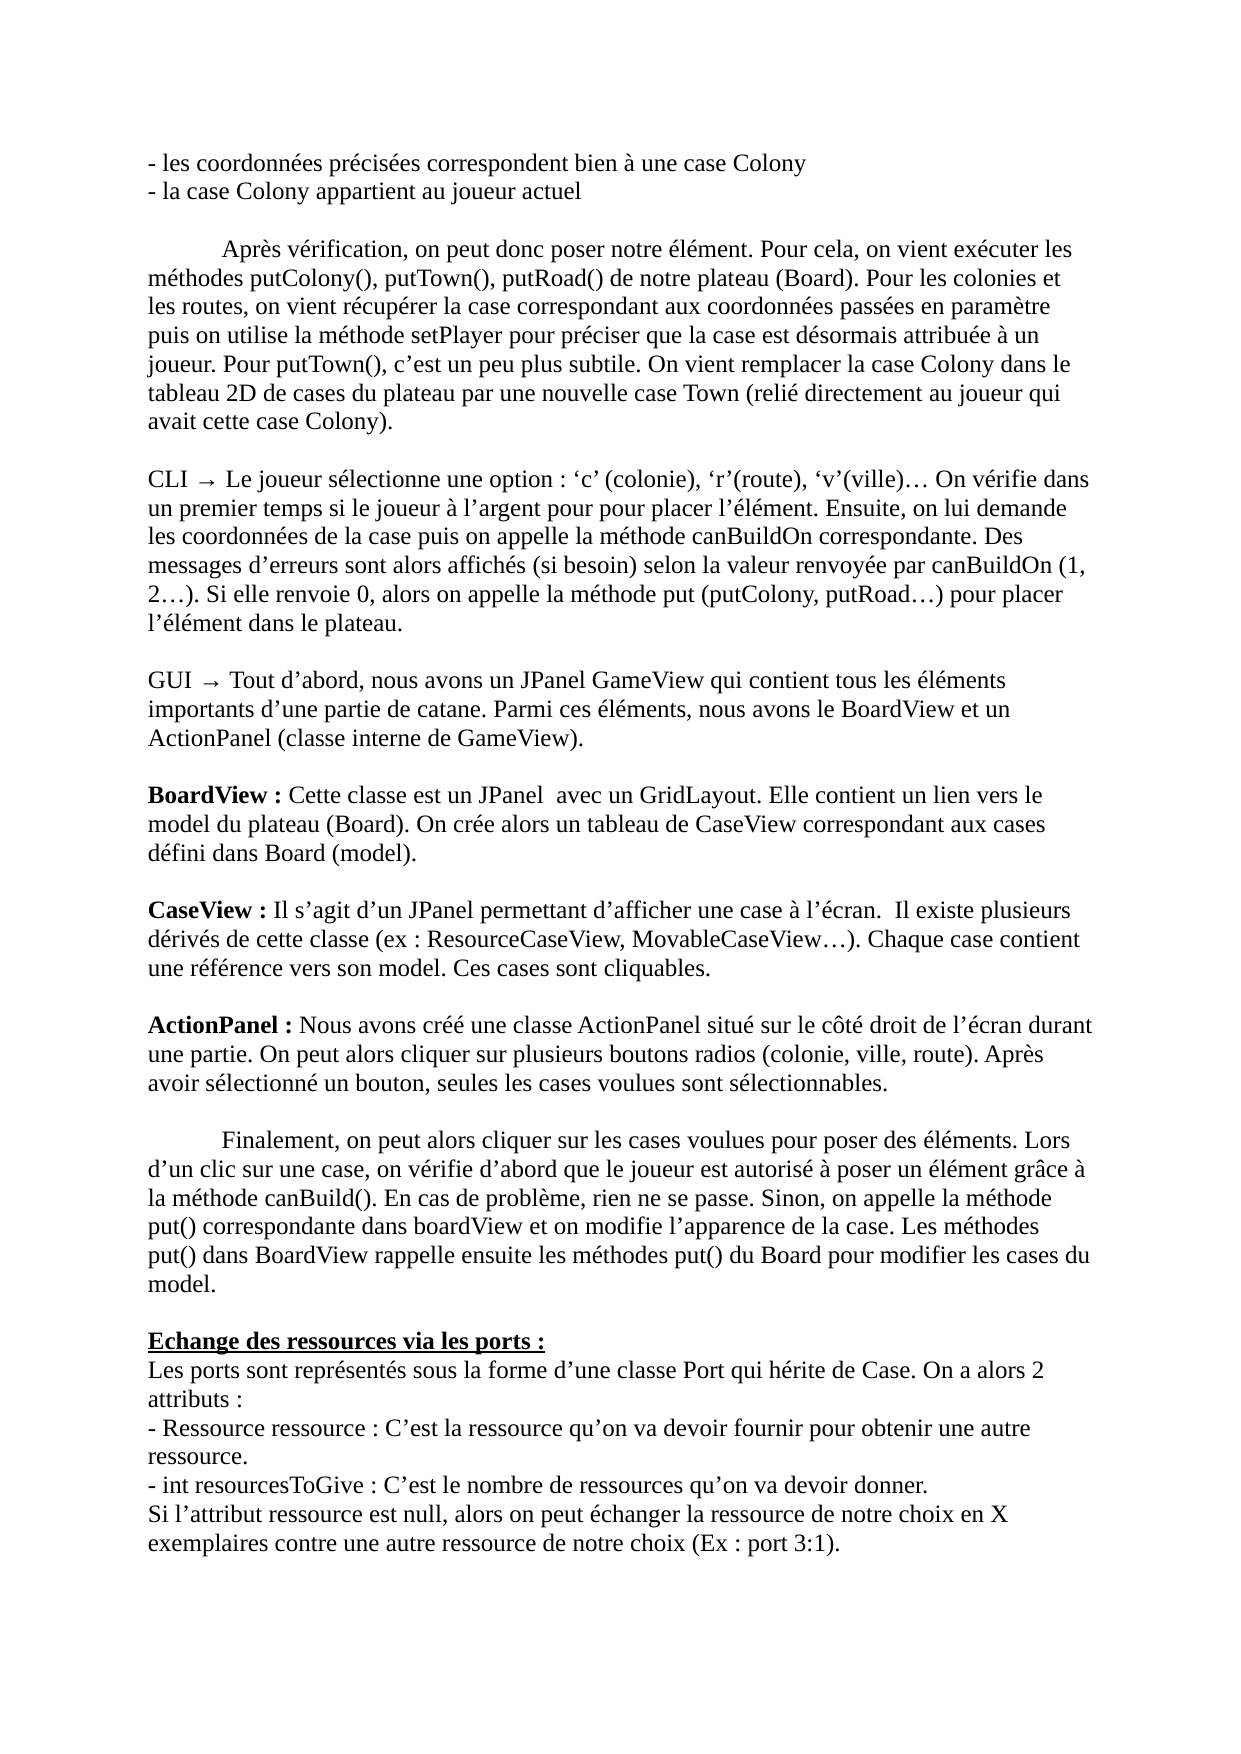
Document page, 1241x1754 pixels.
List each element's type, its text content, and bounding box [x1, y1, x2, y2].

text Les ports sont représentés sous la forme d’une classe Port qui hérite de Case. On a alors 2 attributs : [148, 1355, 1093, 1413]
text Echange des ressources via les ports : [148, 1326, 1093, 1355]
text BoardView : Cette classe est un JPanel avec un GridLayout. Elle contient un lien vers le model du plateau (Board). On crée alors un tableau de CaseView correspondant aux cases défini dans Board (model). [148, 780, 1093, 866]
text Après vérification, on peut donc poser notre élément. Pour cela, on vient exécuter les méthodes putColony(), putTown(), putRoad() de notre plateau (Board). Pour les colonies et les routes, on vient récupérer la case correspondant aux coordonnées passées en paramètre puis on utilise la méthode setPlayer pour préciser que la case est désormais attribuée à un joueur. Pour putTown(), c’est un peu plus subtile. On vient remplacer la case Colony dans le tableau 2D de cases du plateau par une nouvelle case Town (relié directement au joueur qui avait cette case Colony). [148, 234, 1093, 435]
text CLI → Le joueur sélectionne une option : ‘c’ (colonie), ‘r’(route), ‘v’(ville)… On vérifie dans un premier temps si le joueur à l’argent pour pour placer l’élément. Ensuite, on lui demande les coordonnées de la case puis on appelle la méthode canBuildOn correspondante. Des messages d’erreurs sont alors affichés (si besoin) selon la valeur renvoyée par canBuildOn (1, 2…). Si elle renvoie 0, alors on appelle la méthode put (putColony, putRoad…) pour placer l’élément dans le plateau. [148, 464, 1093, 636]
text - les coordonnées précisées correspondent bien à une case Colony [148, 148, 1093, 176]
text - Ressource ressource : C’est la ressource qu’on va devoir fournir pour obtenir une autre ressource. [148, 1413, 1093, 1470]
text GUI → Tout d’abord, nous avons un JPanel GameView qui contient tous les éléments importants d’une partie de catane. Parmi ces éléments, nous avons le BoardView et un ActionPanel (classe interne de GameView). [148, 665, 1093, 751]
text - la case Colony appartient au joueur actuel [148, 176, 1093, 205]
text Finalement, on peut alors cliquer sur les cases voulues pour poser des éléments. Lors d’un clic sur une case, on vérifie d’abord que le joueur est autorisé à poser un élément grâce à la méthode canBuild(). En cas de problème, rien ne se passe. Sinon, on appelle la méthode put() correspondante dans boardView et on modifie l’apparence de la case. Les méthodes put() dans BoardView rappelle ensuite les méthodes put() du Board pour modifier les cases du model. [148, 1125, 1093, 1298]
text ActionPanel : Nous avons créé une classe ActionPanel situé sur le côté droit de l’écran durant une partie. On peut alors cliquer sur plusieurs boutons radios (colonie, ville, route). Après avoir sélectionné un bouton, seules les cases voulues sont sélectionnables. [148, 1010, 1093, 1096]
text CaseView : Il s’agit d’un JPanel permettant d’afficher une case à l’écran. Il existe plusieurs dérivés de cette classe (ex : ResourceCaseView, MovableCaseView…). Chaque case contient une référence vers son model. Ces cases sont cliquables. [148, 895, 1093, 981]
text Si l’attribut ressource est null, alors on peut échanger la ressource de notre choix en X exemplaires contre une autre ressource de notre choix (Ex : port 3:1). [148, 1499, 1093, 1556]
text - int resourcesToGive : C’est le nombre de ressources qu’on va devoir donner. [148, 1470, 1093, 1499]
